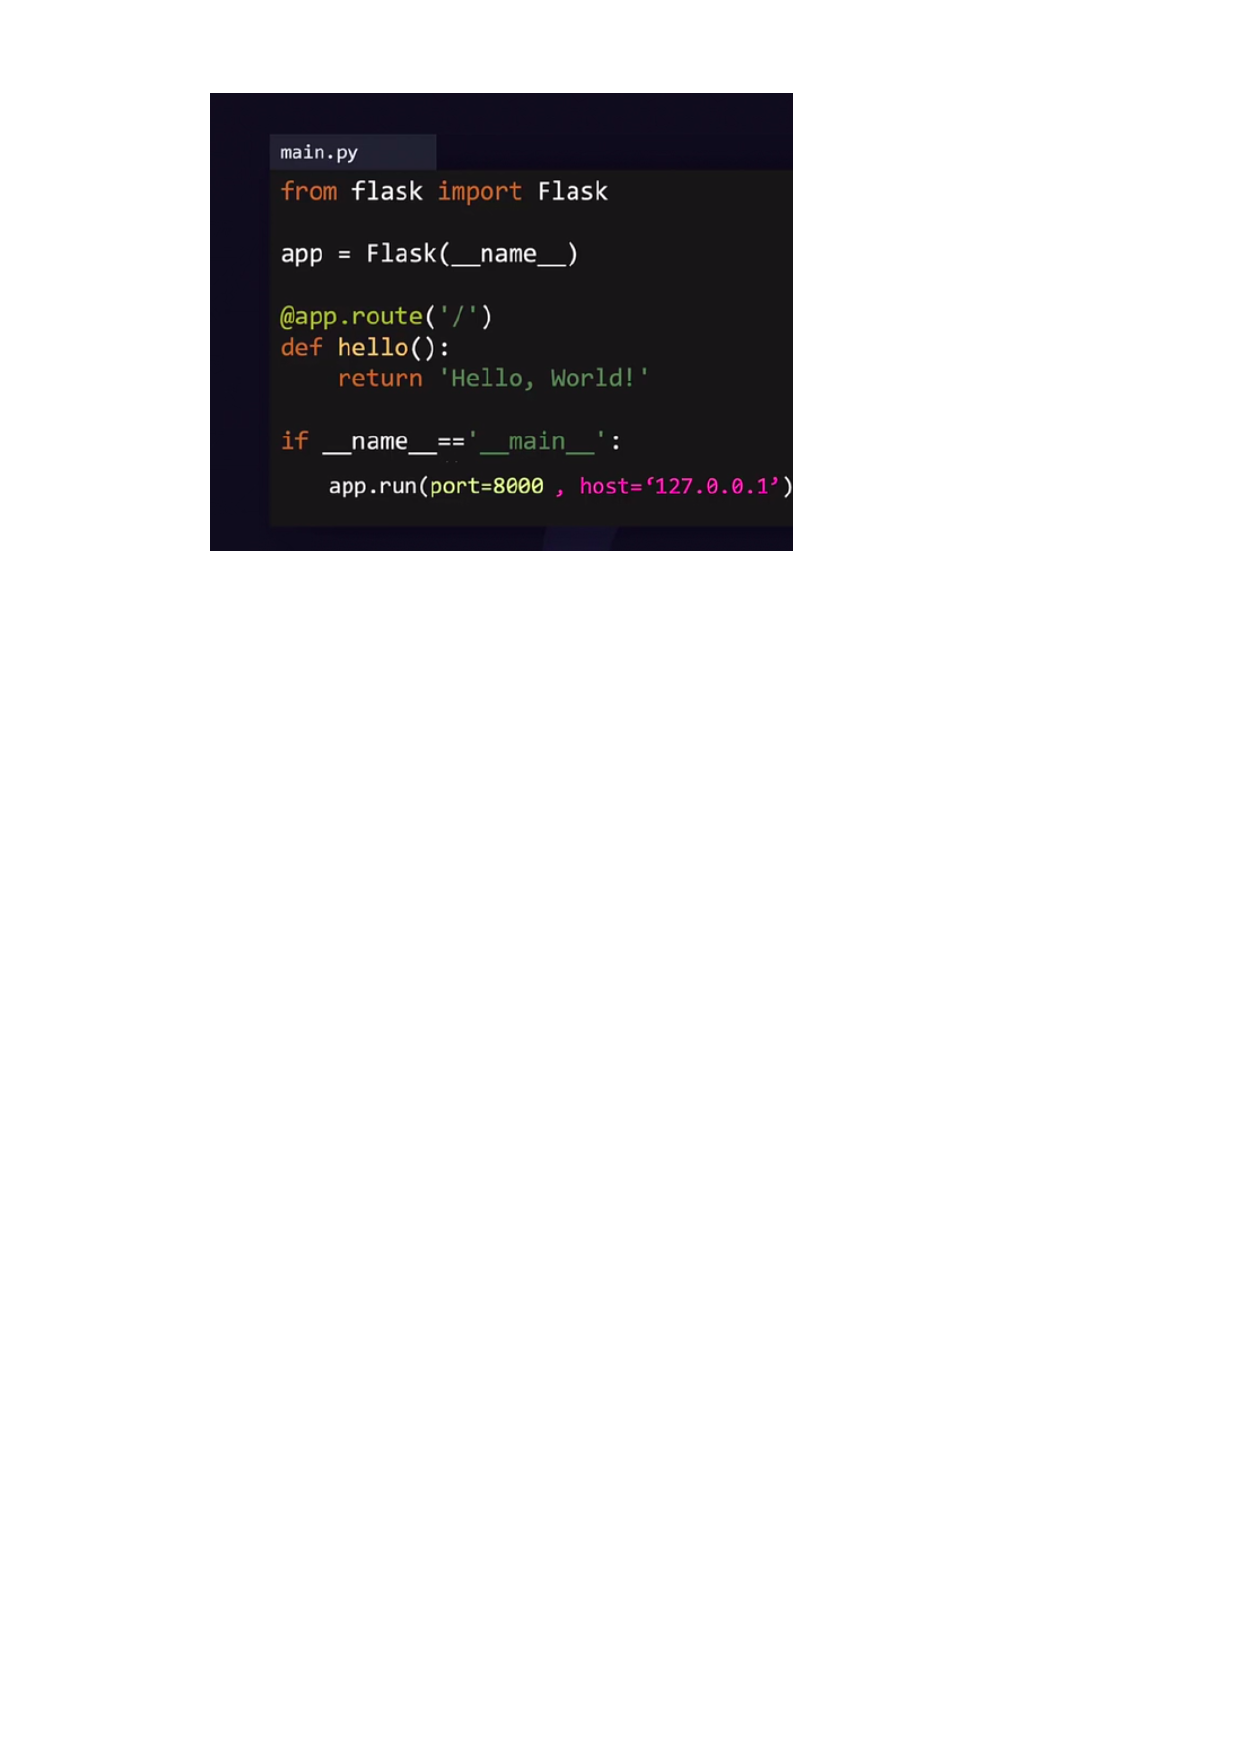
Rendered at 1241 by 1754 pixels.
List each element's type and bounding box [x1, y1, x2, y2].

picture [210, 93, 793, 551]
